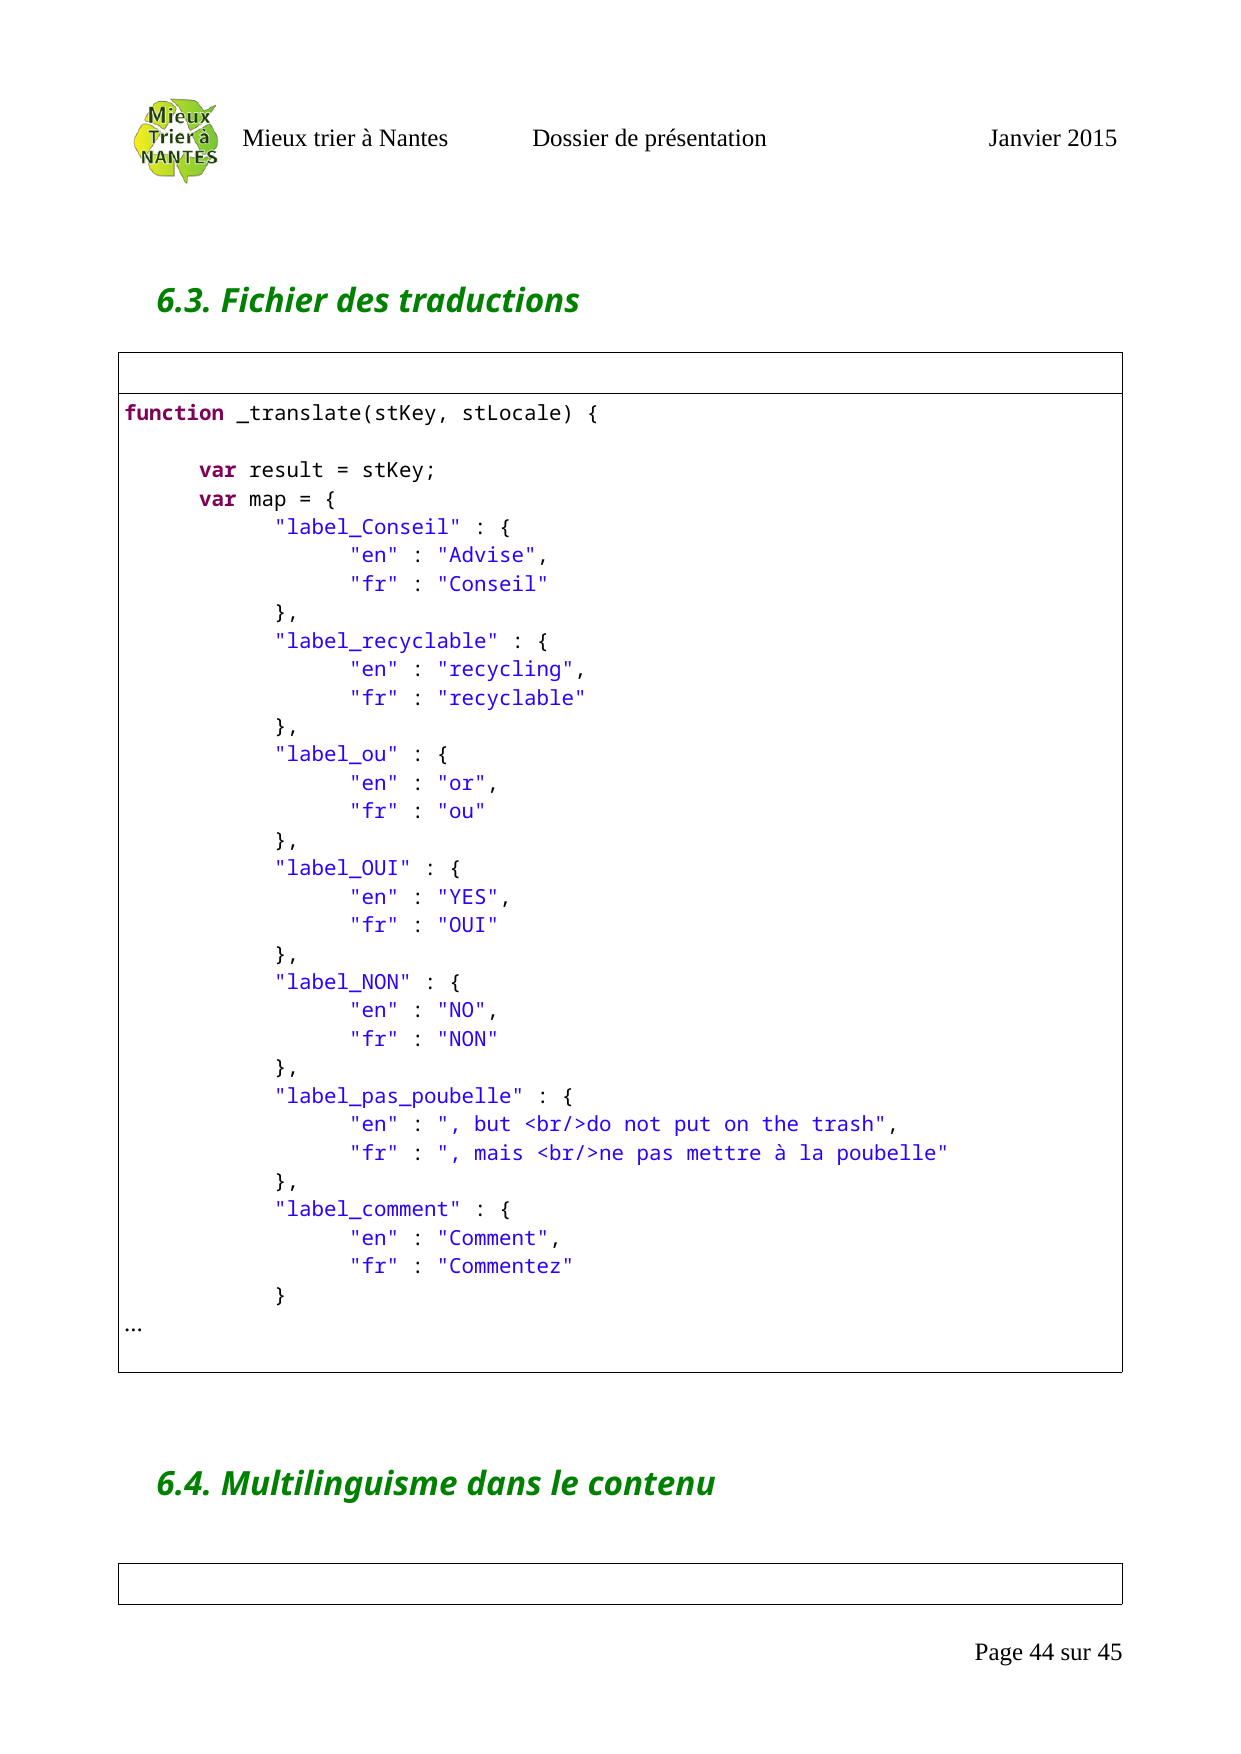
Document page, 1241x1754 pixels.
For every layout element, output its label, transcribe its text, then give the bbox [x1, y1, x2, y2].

subtitle Fichier des traductions [148, 277, 1122, 323]
table_header [119, 353, 1122, 392]
table_cell function _translate(stKey, stLocale) { var result = stKey; var map = { "label_Conseil" : { "en" : "Advise", "fr" : "Conseil" }, "label_recyclable" : { "en" : "recycling", "fr" : "recyclable" }, "label_ou" : { "en" : "or", "fr" : "ou" }, "label_OUI" : { "en" : "YES", "fr" : "OUI" }, "label_NON" : { "en" : "NO", "fr" : "NON" }, "label_pas_poubelle" : { "en" : ", but <br/>do not put on the trash", "fr" : ", mais <br/>ne pas mettre à la poubelle" }, "label_comment" : { "en" : "Comment", "fr" : "Commentez" } ... [119, 394, 1122, 1372]
table_header [119, 1564, 1122, 1603]
picture [131, 95, 221, 185]
subtitle Multilinguisme dans le contenu [148, 1459, 1122, 1505]
